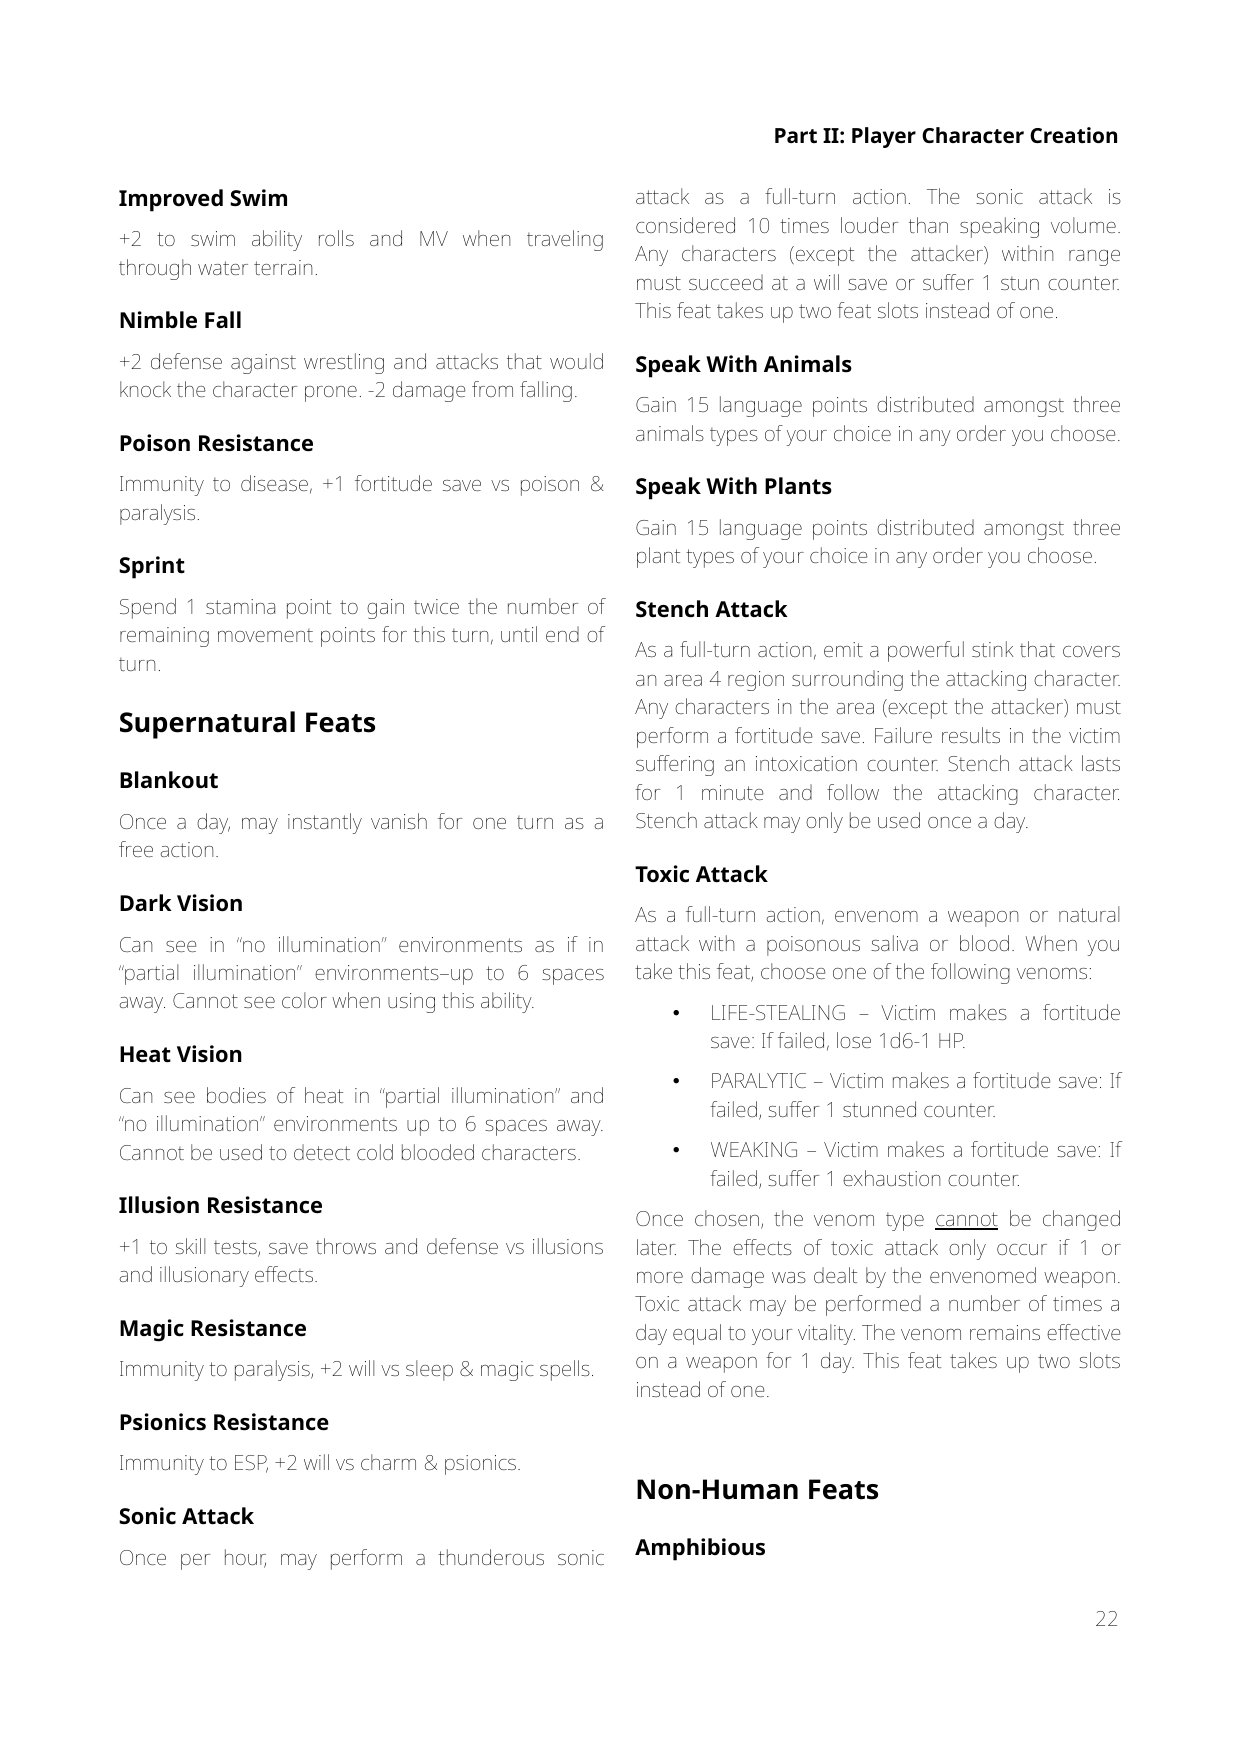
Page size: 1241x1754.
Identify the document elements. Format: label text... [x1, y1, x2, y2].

text Spend 1 stamina point to gain twice the number of remaining movement points for this turn, until end of turn. [118, 592, 605, 677]
text Blankout [118, 765, 605, 795]
text Illusion Resistance [118, 1190, 605, 1220]
text Amphibious [635, 1532, 1122, 1561]
list PARALYTIC – Victim makes a fortitude save: If failed, suffer 1 stunned counter. [673, 1067, 1122, 1123]
text As a full-turn action, envenom a weapon or natural attack with a poisonous saliva or blood. When you take this feat, choose one of the following venoms: [635, 900, 1122, 986]
text Speak With Plants [635, 471, 1122, 501]
subtitle Non-Human Feats [635, 1470, 1122, 1507]
list WEAKING – Victim makes a fortitude save: If failed, suffer 1 exhaustion counter. [673, 1135, 1122, 1192]
text Once a day, may instantly vanish for one turn as a free action. [118, 807, 605, 864]
text Sprint [118, 550, 605, 580]
list LIFE-STEALING – Victim makes a fortitude save: If failed, lose 1d6-1 HP. [673, 998, 1122, 1054]
text +2 defense against wrestling and attacks that would knock the character prone. -2 damage from falling. [118, 347, 605, 404]
text +2 to swim ability rolls and MV when traveling through water terrain. [118, 224, 605, 281]
text Nimble Fall [118, 305, 605, 335]
text Once chosen, the venom type cannot be changed later. The effects of toxic attack only occur if 1 or more damage was dealt by the envenomed weapon. Toxic attack may be performed a number of times a day equal to your vitality. The venom remains effective on a weapon for 1 day. This feat takes up two slots instead of one. [635, 1204, 1122, 1403]
text Speak With Animals [635, 349, 1122, 378]
text As a full-turn action, emit a powerful stink that covers an area 4 region surrounding the attacking character. Any characters in the area (except the attacker) must perform a fortitude save. Failure results in the victim suffering an intoxication counter. Stench attack lasts for 1 minute and follow the attacking character. Stench attack may only be used once a day. [635, 636, 1122, 835]
text Gain 15 language points distributed amongst three plant types of your choice in any order you choose. [635, 513, 1122, 570]
text attack as a full-turn action. The sonic attack is considered 10 times louder than speaking volume. Any characters (except the attacker) within range must succeed at a will save or suffer 1 stun counter. This feat takes up two feat slots instead of one. [635, 182, 1122, 325]
text Psionics Resistance [118, 1407, 605, 1437]
text Dark Vision [118, 888, 605, 918]
text Poison Resistance [118, 428, 605, 457]
text Immunity to paralysis, +2 will vs sleep & magic spells. [118, 1354, 605, 1383]
text Stench Attack [635, 594, 1122, 624]
text Magic Resistance [118, 1313, 605, 1342]
text Can see bodies of heat in “partial illumination” and “no illumination” environments up to 6 spaces away. Cannot be used to detect cold blooded characters. [118, 1081, 605, 1166]
text Once per hour, may perform a thunderous sonic [118, 1543, 605, 1571]
text +1 to skill tests, save throws and defense vs illusions and illusionary effects. [118, 1232, 605, 1289]
text Improved Swim [118, 182, 605, 212]
subtitle Supernatural Feats [118, 704, 605, 741]
text Sonic Attack [118, 1501, 605, 1531]
text Gain 15 language points distributed amongst three animals types of your choice in any order you choose. [635, 390, 1122, 447]
text Can see in “no illumination” environments as if in “partial illumination” environments–up to 6 spaces away. Cannot see color when using this ability. [118, 930, 605, 1015]
text Toxic Attack [635, 859, 1122, 888]
text Immunity to disease, +1 fortitude save vs poison & paralysis. [118, 469, 605, 526]
text Heat Vision [118, 1039, 605, 1069]
text Immunity to ESP, +2 will vs charm & psionics. [118, 1448, 605, 1477]
